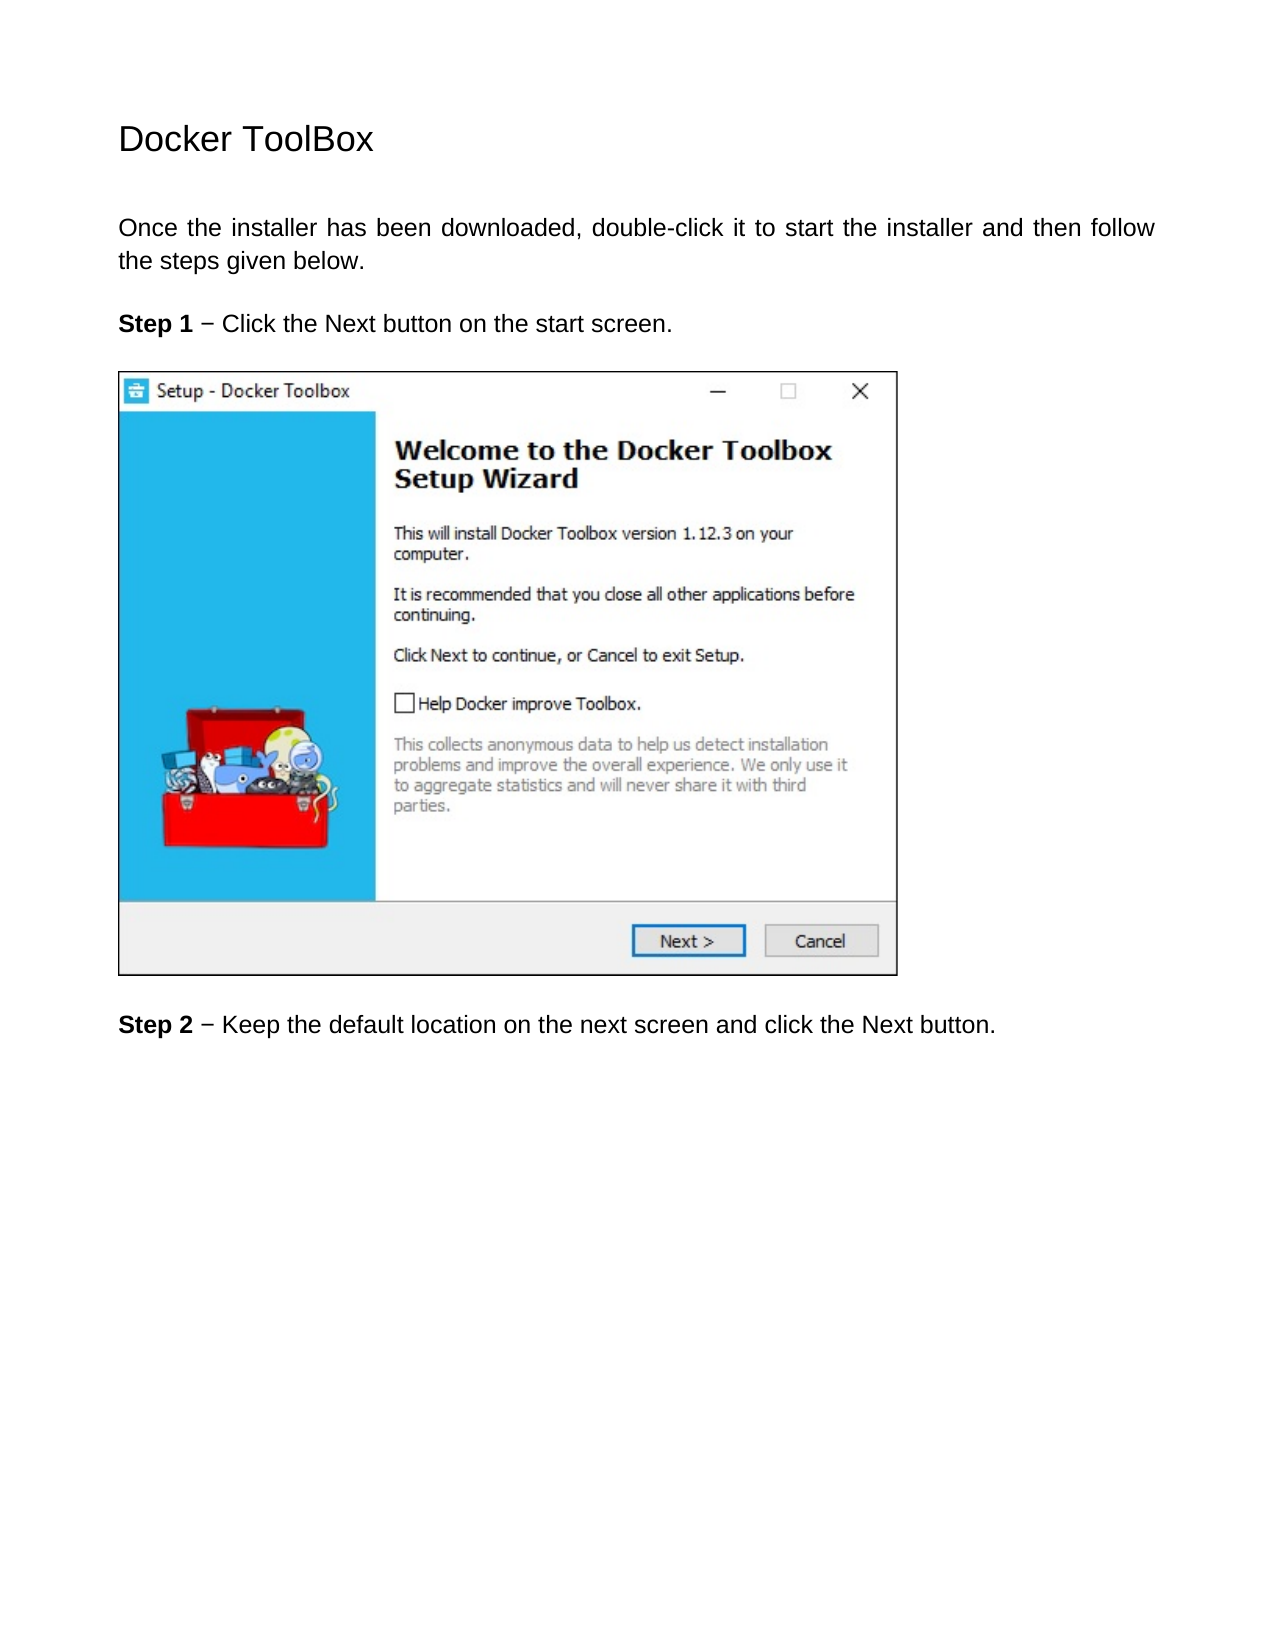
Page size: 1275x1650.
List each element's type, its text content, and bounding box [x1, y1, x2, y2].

text Once the installer has been downloaded, double-click it to start the installer and then follow the steps given below. [118, 213, 1157, 275]
text Step 2 − Keep the default location on the next screen and click the Next button. [118, 1010, 1157, 1038]
text Step 1 − Click the Next button on the start screen. [118, 309, 1157, 338]
picture [118, 371, 898, 976]
subtitle Docker ToolBox [118, 118, 1157, 159]
